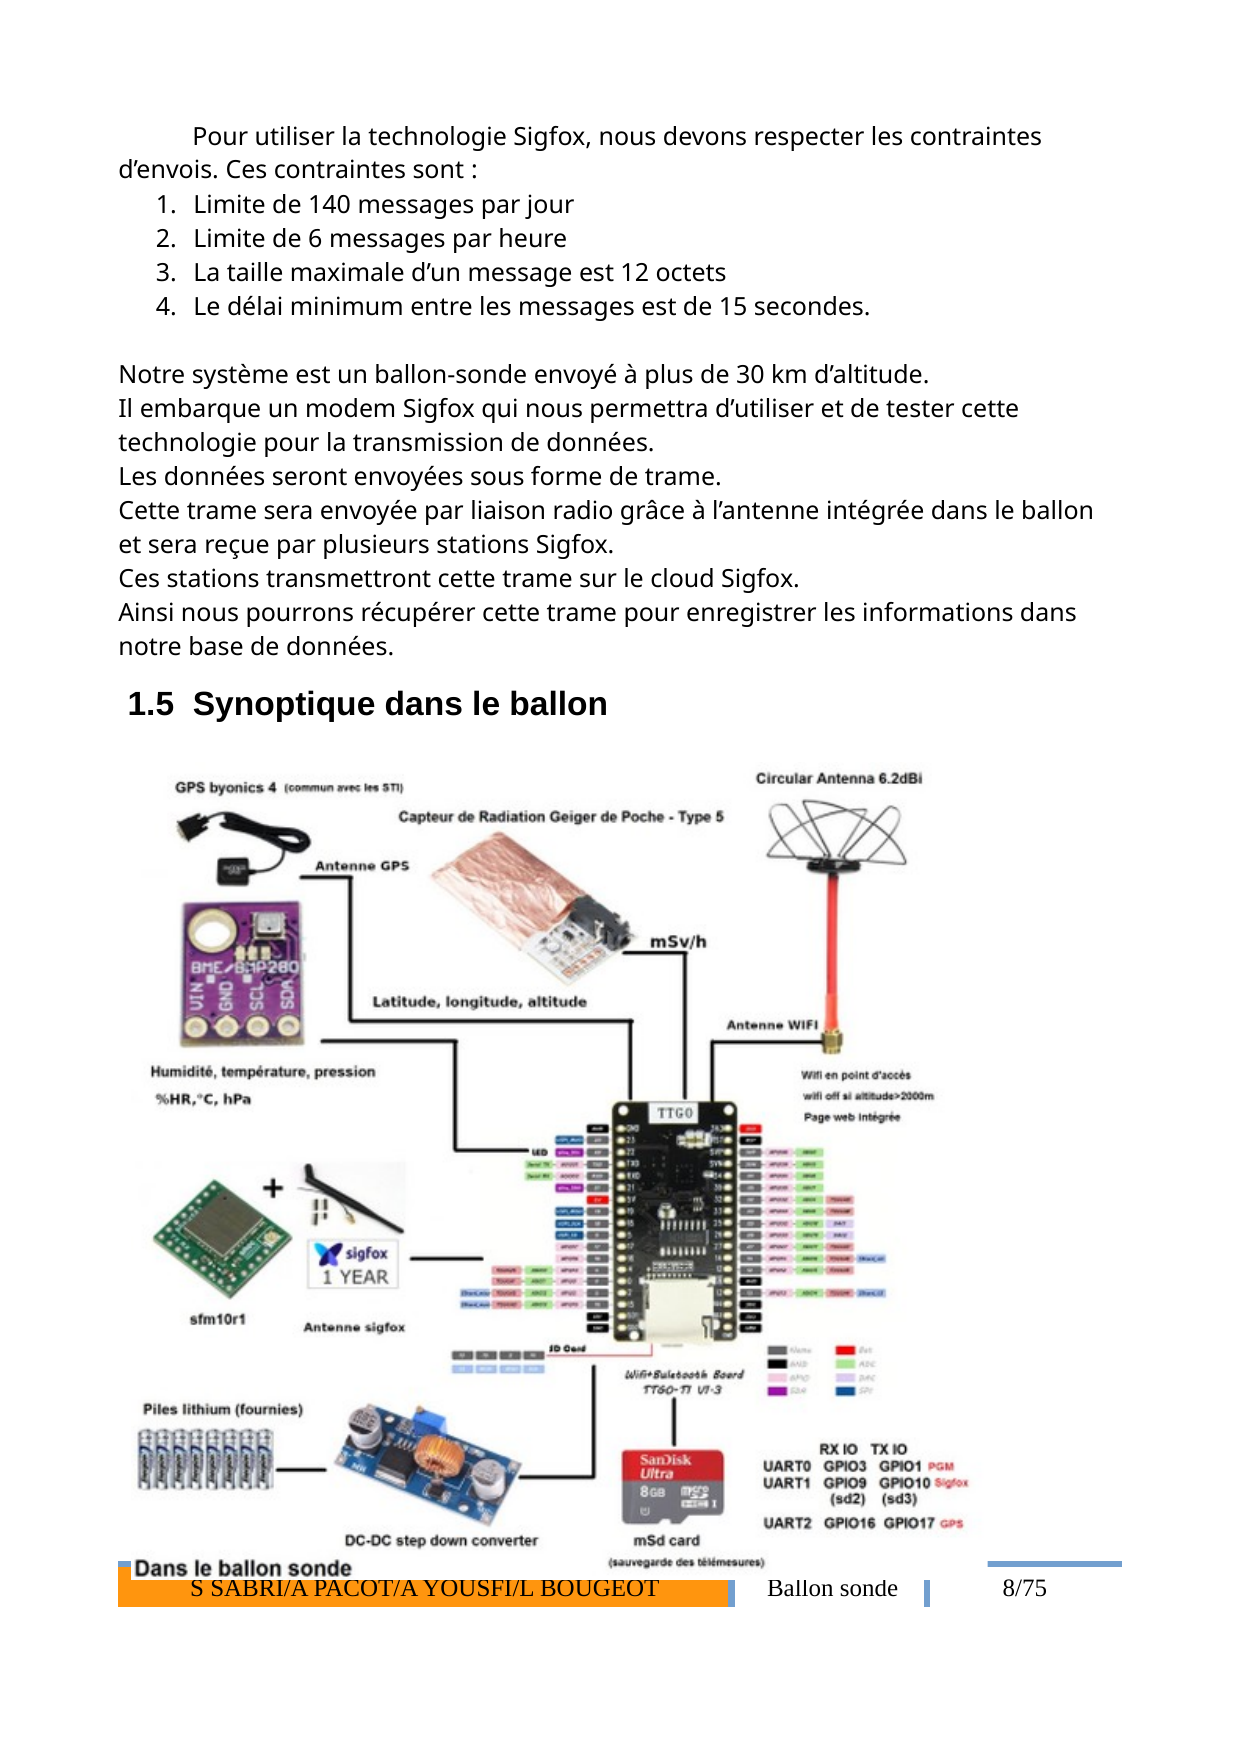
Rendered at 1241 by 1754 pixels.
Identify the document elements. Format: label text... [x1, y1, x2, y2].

list Limite de 140 messages par jour [156, 186, 1122, 220]
text Ainsi nous pourrons récupérer cette trame pour enregistrer les informations dans notre base de données. [118, 595, 1122, 663]
list La taille maximale d’un message est 12 octets [156, 254, 1122, 288]
text Cette trame sera envoyée par liaison radio grâce à l’antenne intégrée dans le ballon et sera reçue par plusieurs stations Sigfox. [118, 493, 1122, 561]
text Les données seront envoyées sous forme de trame. [118, 459, 1122, 493]
picture [131, 762, 988, 1580]
text Pour utiliser la technologie Sigfox, nous devons respecter les contraintes d’envois. Ces contraintes sont : [118, 118, 1122, 186]
subtitle Synoptique dans le ballon [118, 684, 1083, 723]
text Ces stations transmettront cette trame sur le cloud Sigfox. [118, 561, 1122, 595]
text Il embarque un modem Sigfox qui nous permettra d’utiliser et de tester cette technologie pour la transmission de données. [118, 391, 1122, 459]
list Le délai minimum entre les messages est de 15 secondes. [156, 288, 1122, 322]
list Limite de 6 messages par heure [156, 220, 1122, 254]
text Notre système est un ballon-sonde envoyé à plus de 30 km d’altitude. [118, 357, 1122, 391]
